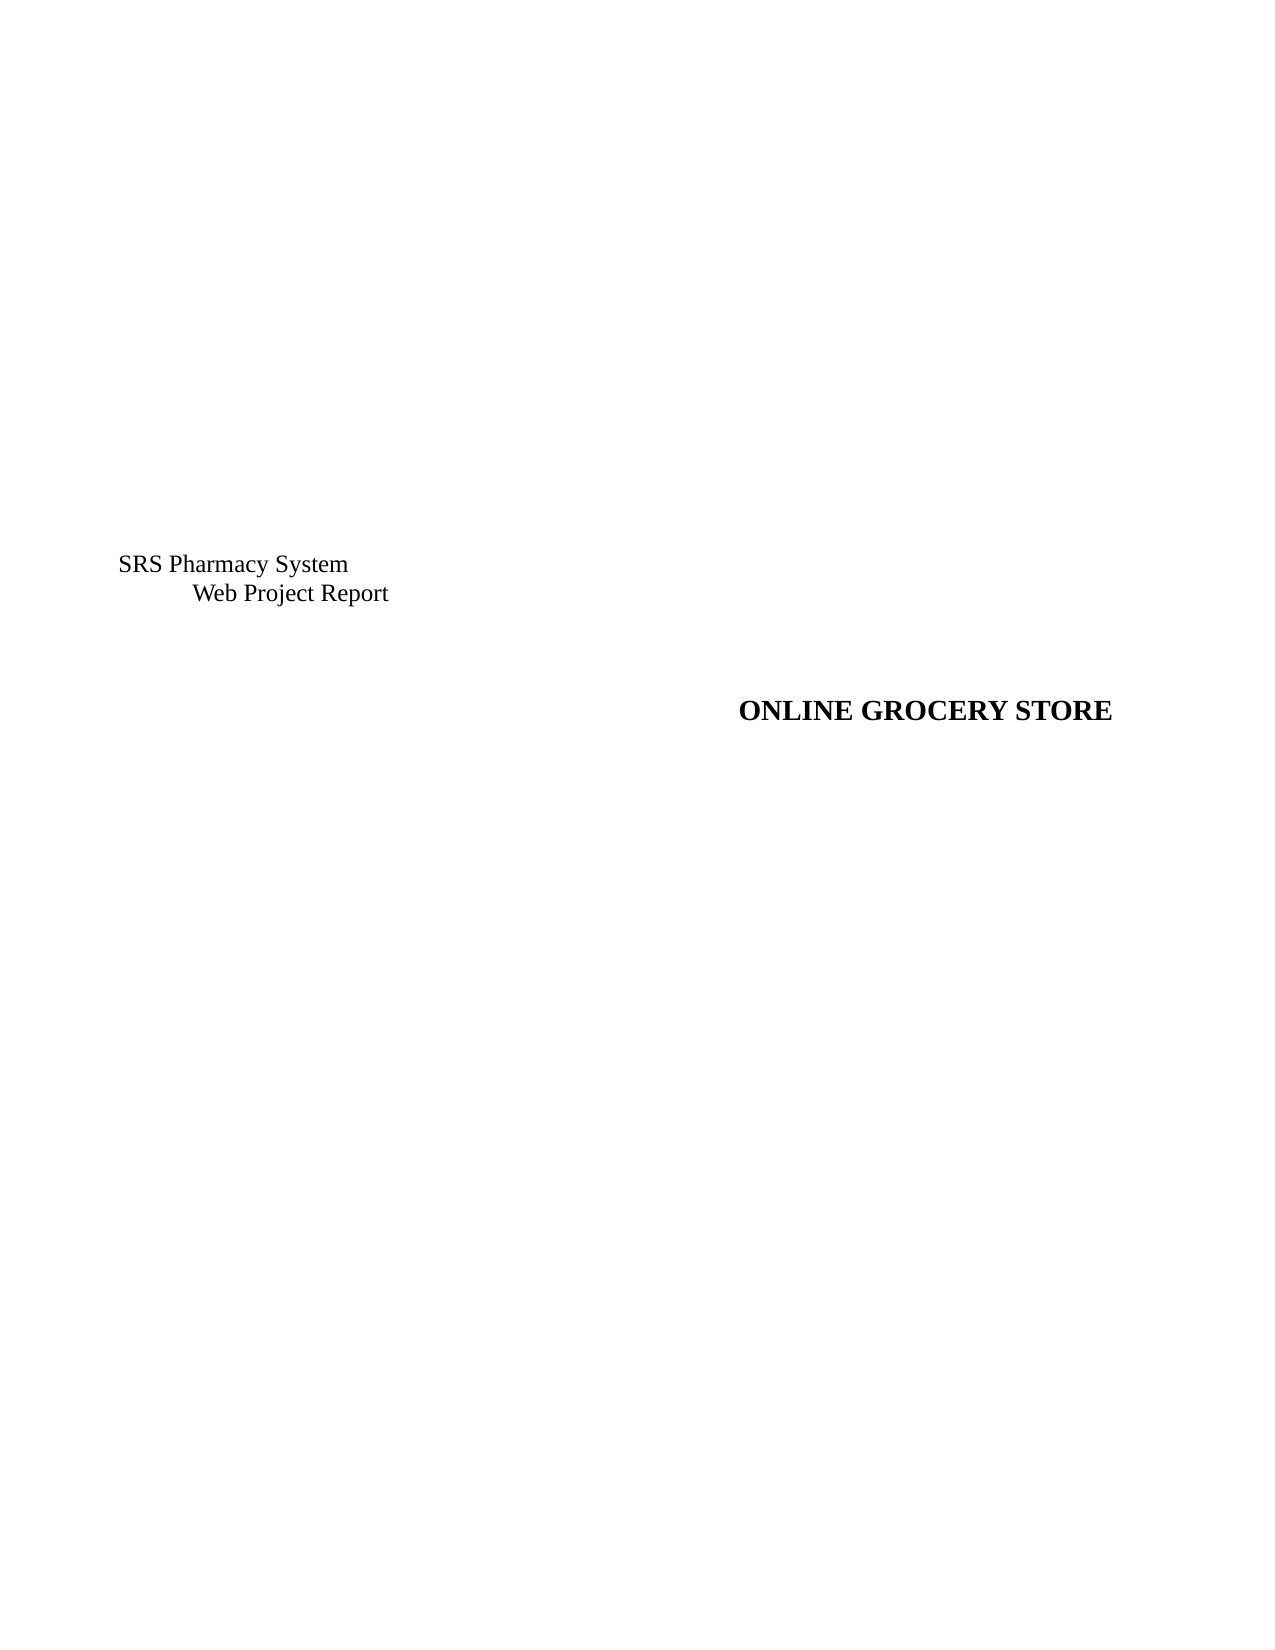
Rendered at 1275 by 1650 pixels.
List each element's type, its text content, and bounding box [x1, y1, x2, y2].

text SRS Pharmacy System [118, 549, 1157, 578]
text ONLINE GROCERY STORE [118, 693, 1157, 727]
text Web Project Report [118, 578, 1157, 607]
